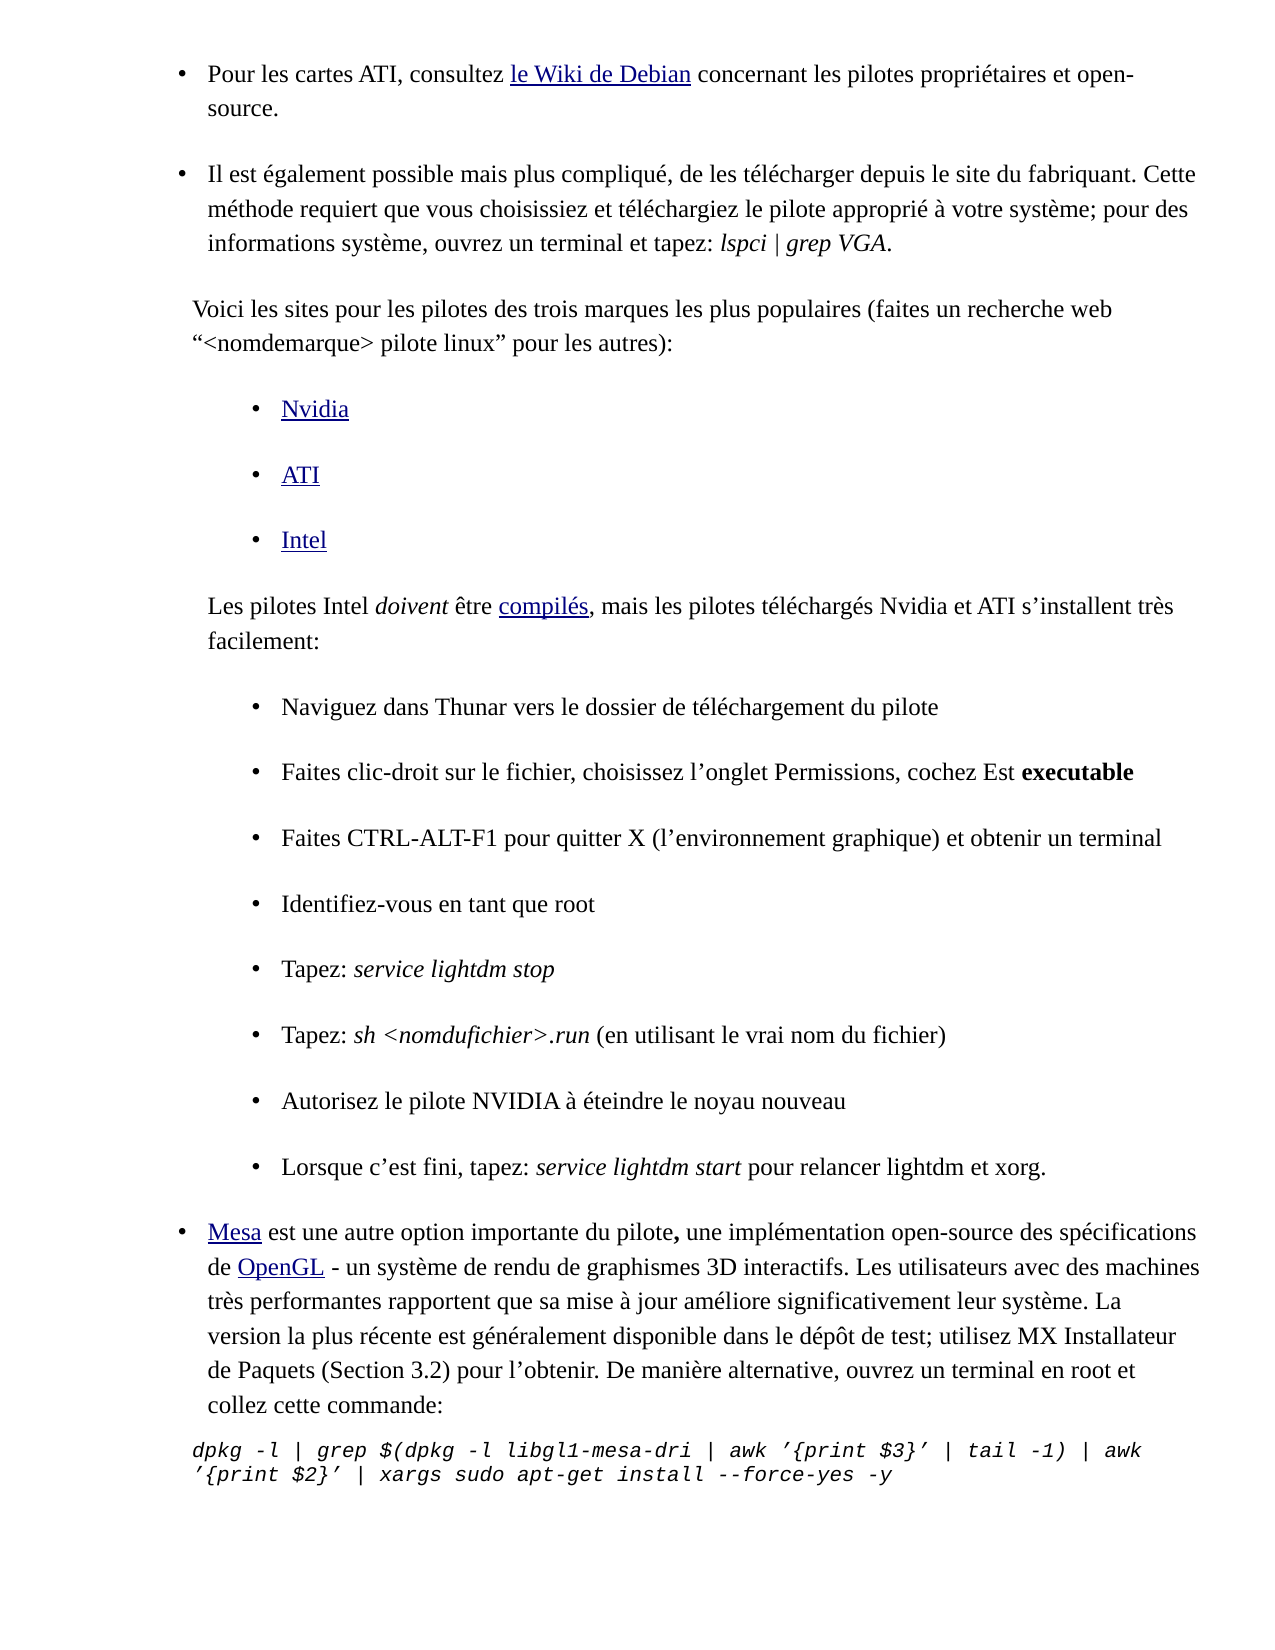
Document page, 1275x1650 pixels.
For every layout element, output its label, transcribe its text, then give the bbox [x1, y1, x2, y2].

list dpkg -l | grep $(dpkg -l libgl1-mesa-dri | awk ’{print $3}’ | tail -1) | awk ’{print $2}’ | xargs sudo apt-get install --force-yes -y [162, 1440, 1216, 1487]
list Mesa est une autre option importante du pilote, une implémentation open-source des spécifications de OpenGL - un système de rendu de graphismes 3D interactifs. Les utilisateurs avec des machines très performantes rapportent que sa mise à jour améliore significativement leur système. La version la plus récente est généralement disponible dans le dépôt de test; utilisez MX Installateur de Paquets (Section 3.2) pour l’obtenir. De manière alternative, ouvrez un terminal en root et collez cette commande: [178, 1217, 1200, 1418]
list Pour les cartes ATI, consultez le Wiki de Debian concernant les pilotes propriétaires et open-source. [178, 59, 1200, 122]
list Les pilotes Intel doivent être compilés, mais les pilotes téléchargés Nvidia et ATI s’installent très facilement: [178, 591, 1200, 654]
list Faites CTRL-ALT-F1 pour quitter X (l’environnement graphique) et obtenir un terminal [252, 823, 1200, 852]
list Autorisez le pilote NVIDIA à éteindre le noyau nouveau [252, 1086, 1200, 1115]
list Identifiez-vous en tant que root [252, 889, 1200, 917]
list Naviguez dans Thunar vers le dossier de téléchargement du pilote [252, 692, 1200, 720]
list Lorsque c’est fini, tapez: service lightdm start pour relancer lightdm et xorg. [252, 1152, 1200, 1180]
list Intel [252, 526, 1200, 554]
list Voici les sites pour les pilotes des trois marques les plus populaires (faites un recherche web “<nomdemarque> pilote linux” pour les autres): [162, 294, 1216, 357]
list Il est également possible mais plus compliqué, de les télécharger depuis le site du fabriquant. Cette méthode requiert que vous choisissiez et téléchargiez le pilote approprié à votre système; pour des informations système, ouvrez un terminal et tapez: lspci | grep VGA. [178, 159, 1200, 257]
list ATI [252, 460, 1200, 489]
list Tapez: sh <nomdufichier>.run (en utilisant le vrai nom du fichier) [252, 1020, 1200, 1049]
list Nvidia [252, 394, 1200, 423]
list Faites clic-droit sur le fichier, choisissez l’onglet Permissions, cochez Est executable [252, 757, 1200, 786]
list Tapez: service lightdm stop [252, 954, 1200, 983]
